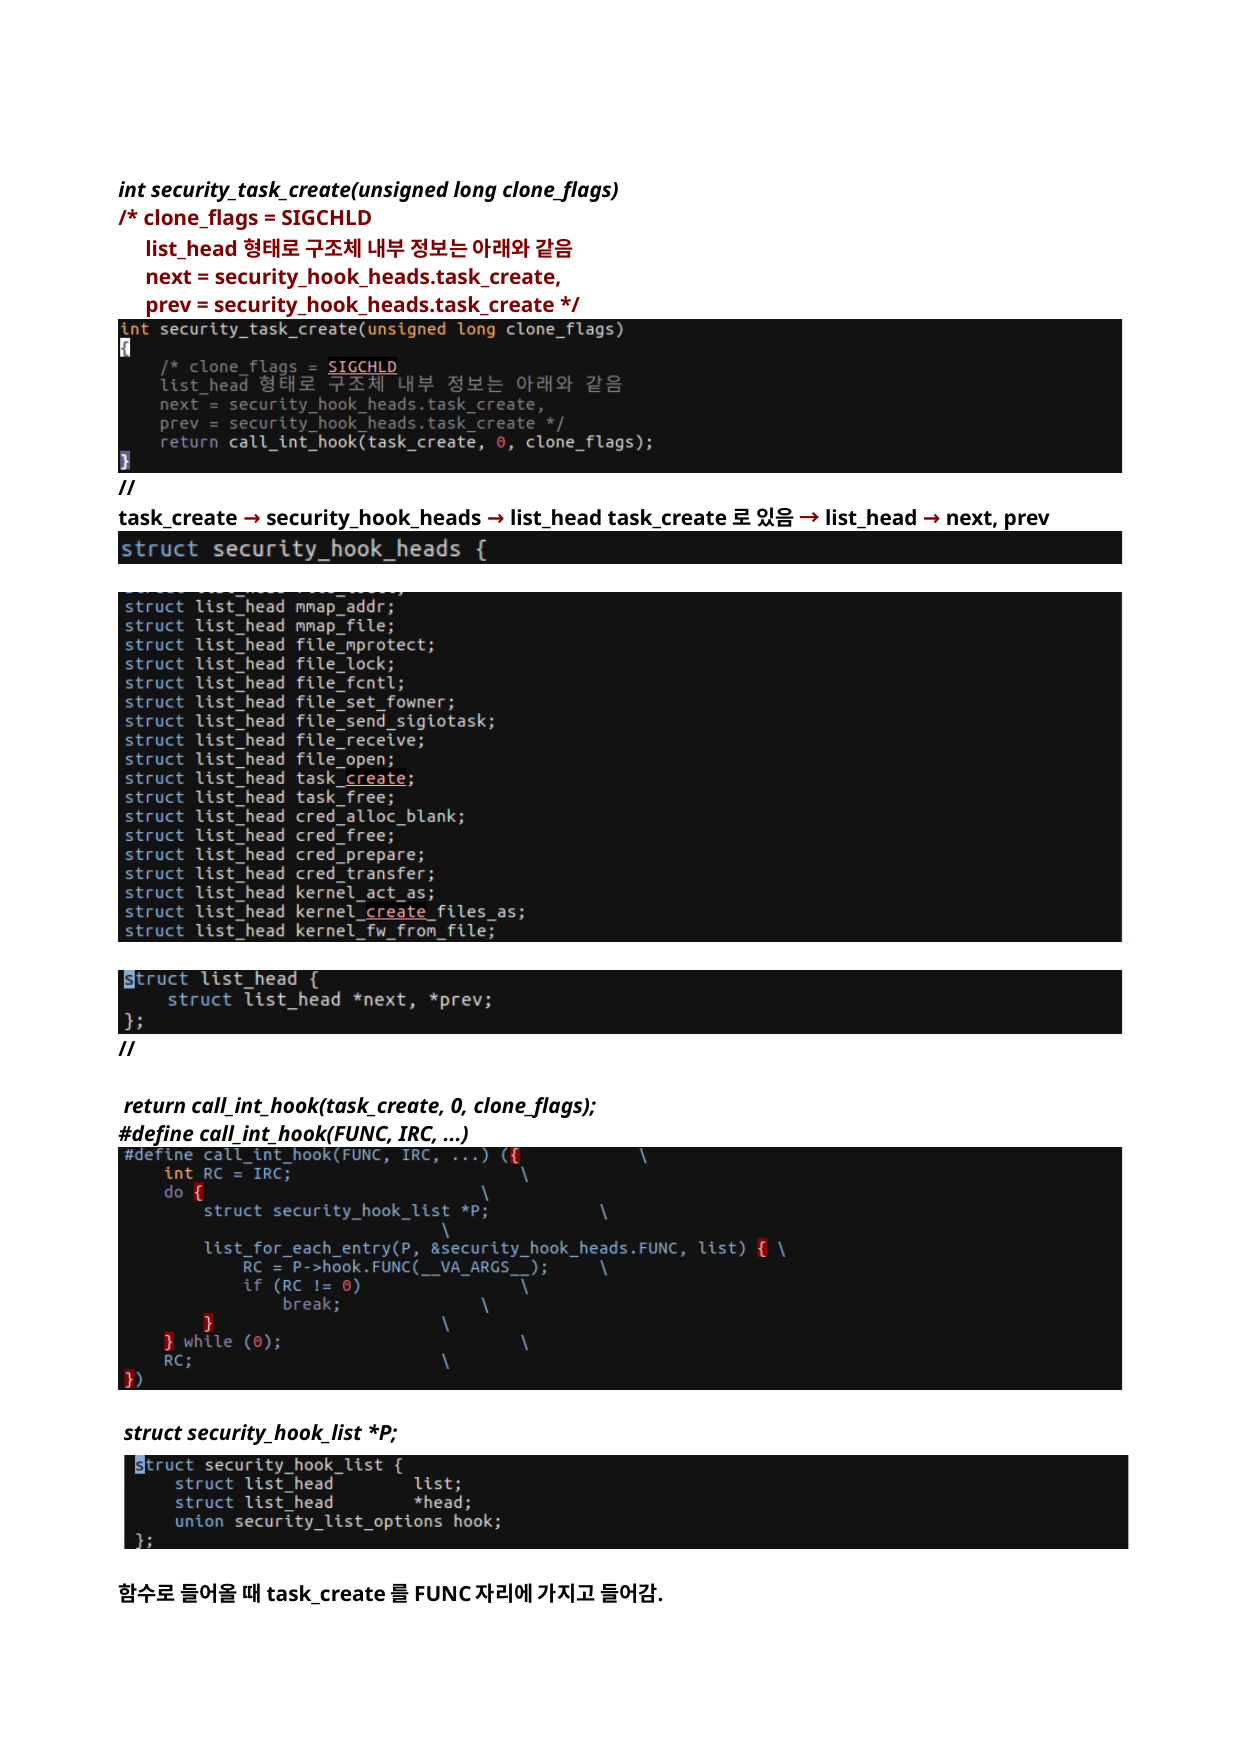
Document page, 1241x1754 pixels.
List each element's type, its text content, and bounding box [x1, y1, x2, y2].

text // [118, 473, 1122, 501]
picture [124, 1455, 1129, 1549]
text 함수로 들어올 때 task_create를 FUNC자리에 가지고 들어감. [118, 1577, 1122, 1608]
text struct security_hook_list *P; [118, 1418, 1122, 1447]
text list_head 형태로 구조체 내부 정보는 아래와 같음 [118, 232, 1122, 262]
picture [118, 592, 1123, 942]
text int security_task_create(unsigned long clone_flags) [118, 175, 1122, 203]
picture [118, 531, 1123, 564]
text // [118, 1034, 1122, 1062]
picture [118, 970, 1123, 1034]
text task_create → security_hook_heads → list_head task_create 로 있음 → list_head → next, prev [118, 501, 1122, 531]
text prev = security_hook_heads.task_create */ [118, 291, 1122, 319]
text #define call_int_hook(FUNC, IRC, ...) [118, 1119, 1122, 1147]
picture [118, 319, 1123, 473]
text return call_int_hook(task_create, 0, clone_flags); [118, 1091, 1122, 1119]
text /* clone_flags = SIGCHLD [118, 203, 1122, 232]
text next = security_hook_heads.task_create, [118, 262, 1122, 291]
picture [118, 1147, 1123, 1390]
